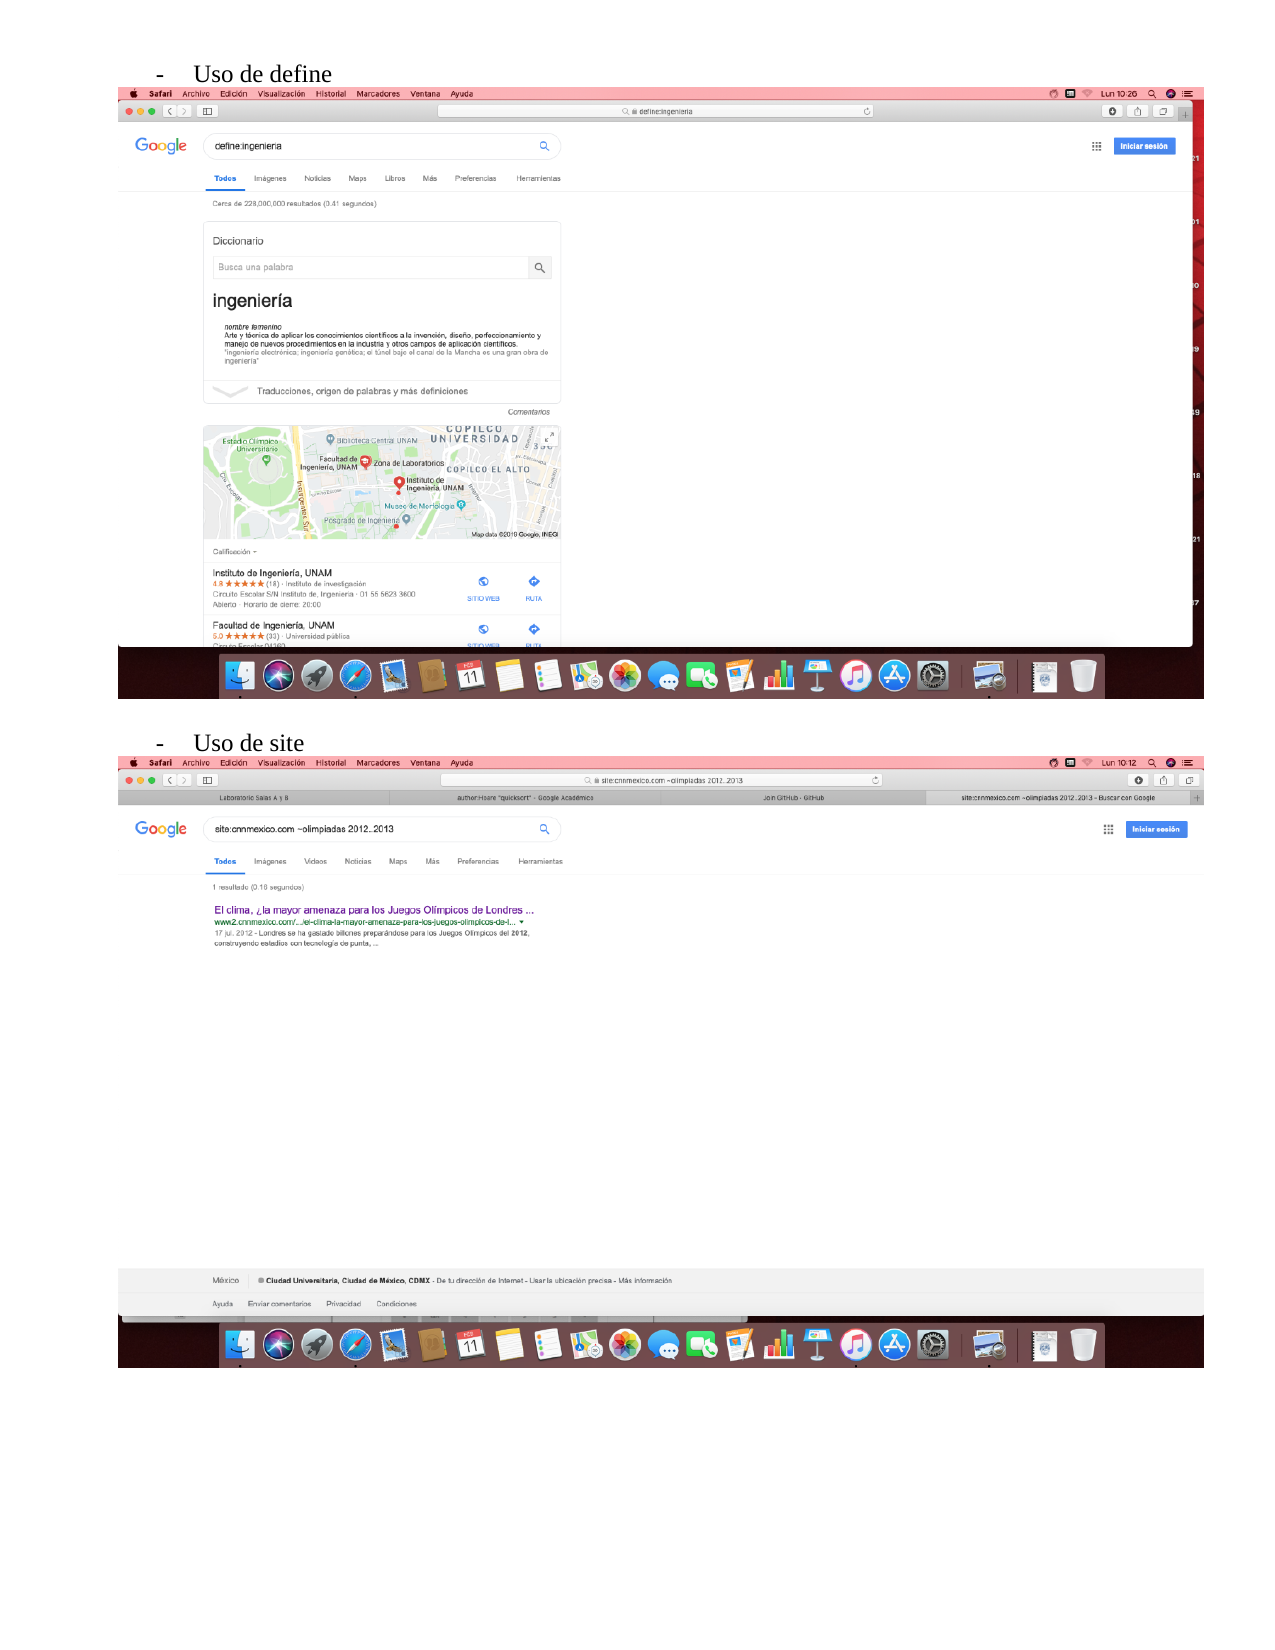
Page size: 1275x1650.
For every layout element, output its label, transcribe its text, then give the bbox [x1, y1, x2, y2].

list Uso de define [156, 59, 1205, 88]
list Uso de site [156, 728, 1205, 756]
